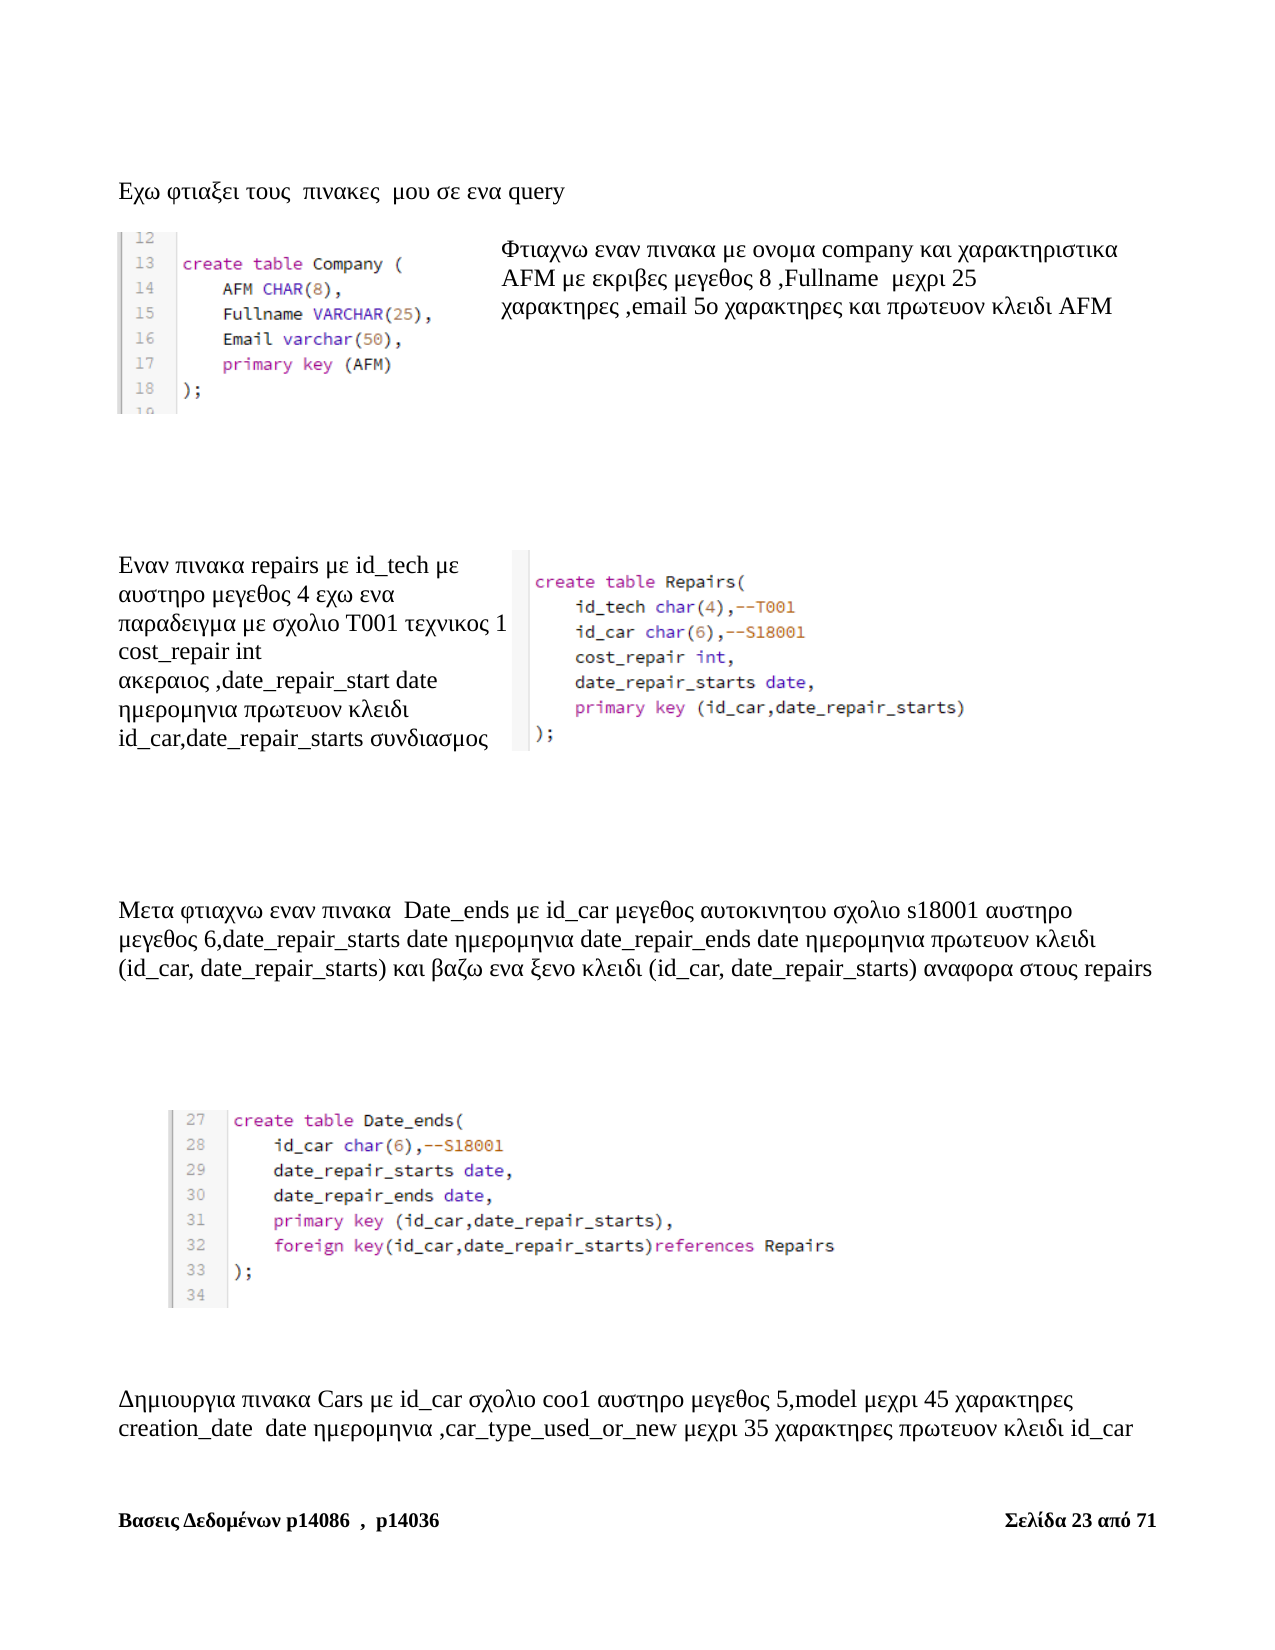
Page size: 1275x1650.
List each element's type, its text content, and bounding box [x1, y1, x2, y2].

picture [111, 232, 502, 414]
text Εναν πινακα repairs με id_tech με αυστηρο μεγεθος 4 εχω ενα παραδειγμα με σχολιο Τ001 τεχνικος 1 cost_repair int ακεραιος ,date_repair_start date ημερομηνια πρωτευον κλειδι id_car,date_repair_starts συνδιασμος [118, 550, 511, 751]
picture [142, 1110, 1001, 1308]
text [1109, 550, 1157, 751]
text Εχω φτιαξει τους πινακες μου σε ενα query [118, 176, 1157, 205]
text Φτιαχνω εναν πινακα με ονομα company και χαρακτηριστικα AFM με εκριβες μεγεθος 8 ,Fullname μεχρι 25 χαρακτηρες ,email 5ο χαρακτηρες και πρωτευον κλειδι AFM [502, 234, 1157, 320]
picture [511, 550, 1109, 751]
text Δημιουργια πινακα Cars με id_car σχολιο coo1 αυστηρο μεγεθος 5,model μεχρι 45 χαρακτηρες creation_date date ημερομηνια ,car_type_used_or_new μεχρι 35 χαρακτηρες πρωτευον κλειδι id_car [118, 1384, 1157, 1441]
text Μετα φτιαχνω εναν πινακα Date_ends με id_car μεγεθος αυτοκινητου σχολιο s18001 αυστηρο μεγεθος 6,date_repair_starts date ημερομηνια date_repair_ends date ημερομηνια πρωτευον κλειδι (id_car, date_repair_starts) και βαζω ενα ξενο κλειδι (id_car, date_repair_starts) αναφορα στους repairs [118, 895, 1157, 981]
